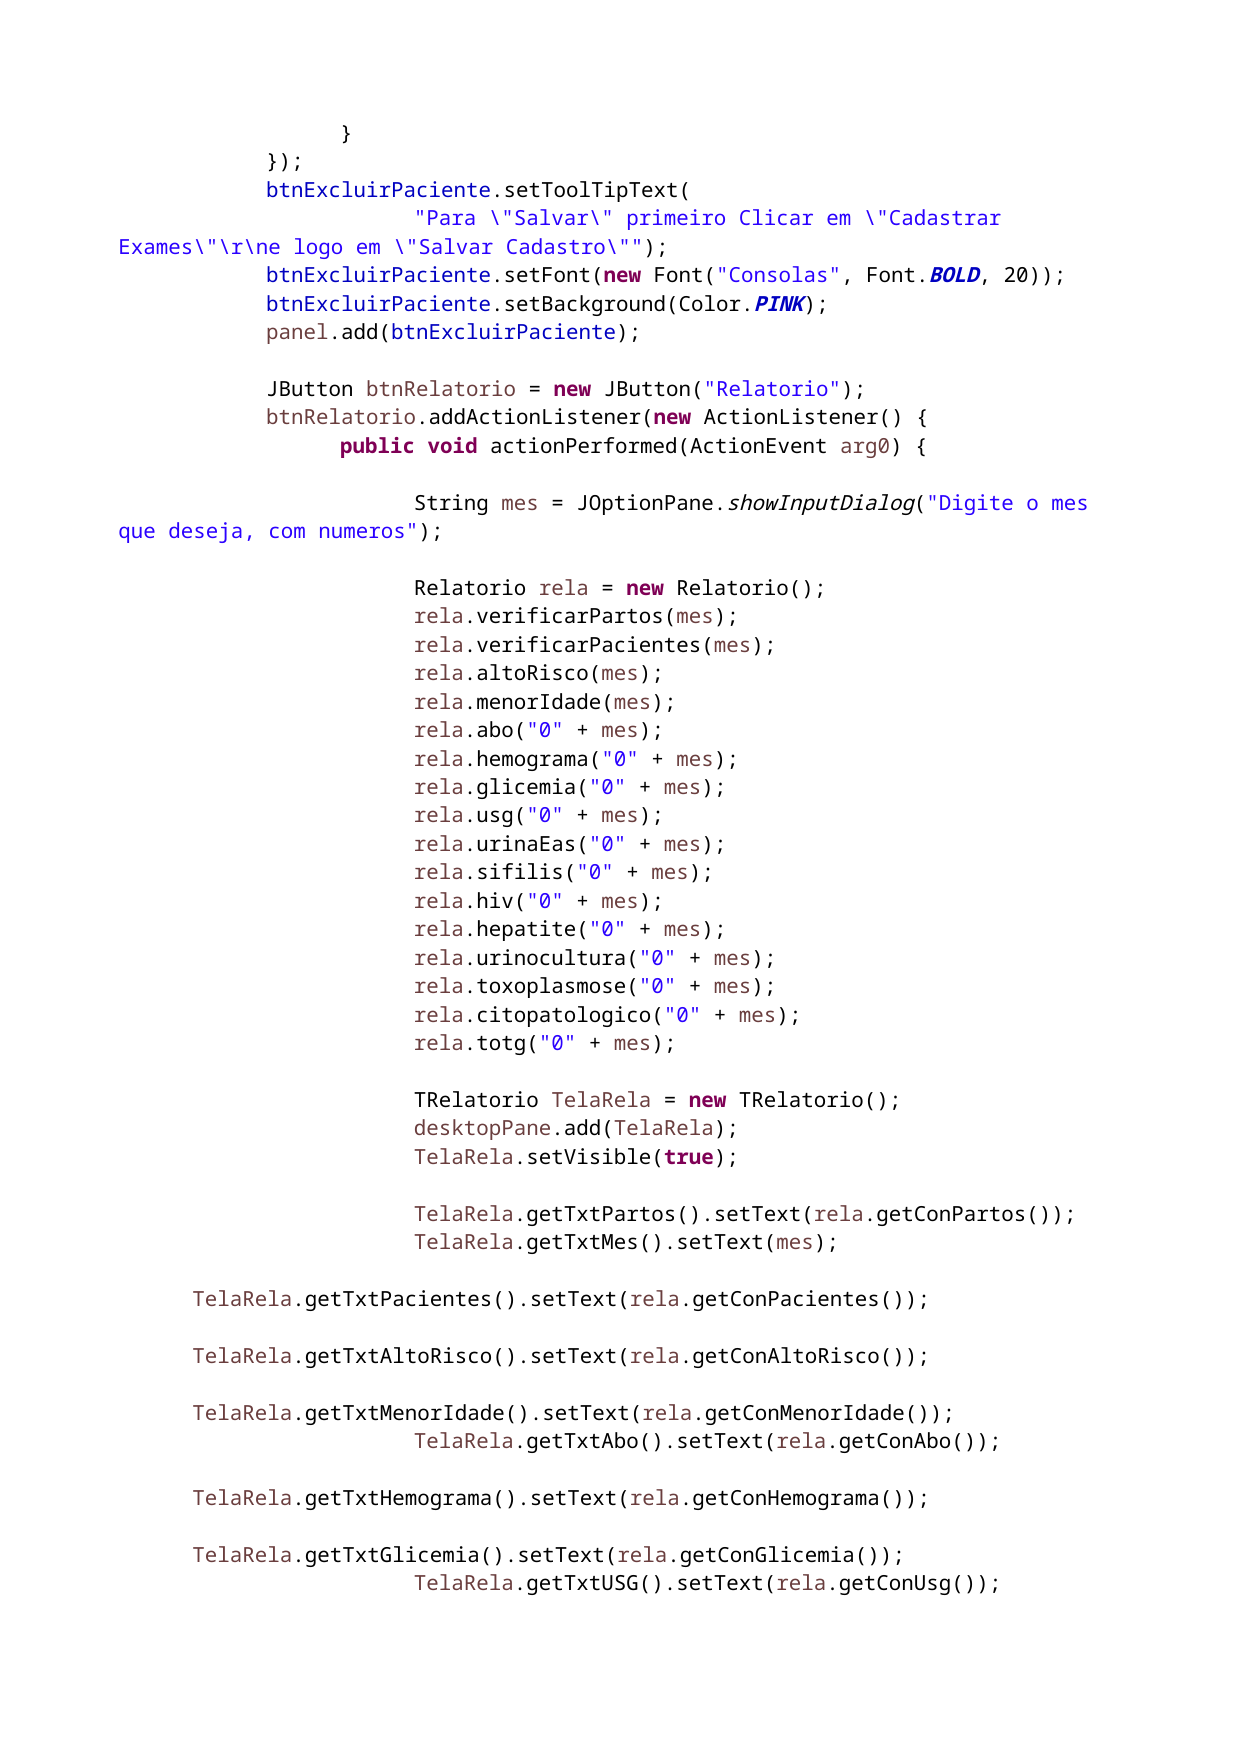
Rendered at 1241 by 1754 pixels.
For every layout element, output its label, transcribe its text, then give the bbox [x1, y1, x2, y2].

text panel.add(btnExcluirPaciente); [118, 317, 1122, 346]
text rela.toxoplasmose("0" + mes); [118, 971, 1122, 1000]
text rela.sifilis("0" + mes); [118, 857, 1122, 886]
text btnRelatorio.addActionListener(new ActionListener() { [118, 402, 1122, 431]
text rela.altoRisco(mes); [118, 658, 1122, 687]
text rela.menorIdade(mes); [118, 687, 1122, 715]
text rela.hiv("0" + mes); [118, 886, 1122, 914]
text TRelatorio TelaRela = new TRelatorio(); [118, 1085, 1122, 1113]
text rela.urinaEas("0" + mes); [118, 829, 1122, 857]
text }); [118, 147, 1122, 175]
text "Para \"Salvar\" primeiro Clicar em \"Cadastrar Exames\"\r\ne logo em \"Salvar Cadastro\""); [118, 203, 1122, 260]
text TelaRela.getTxtMes().setText(mes); [118, 1227, 1122, 1256]
text TelaRela.getTxtHemograma().setText(rela.getConHemograma()); [118, 1455, 1122, 1512]
text desktopPane.add(TelaRela); [118, 1113, 1122, 1142]
text rela.totg("0" + mes); [118, 1028, 1122, 1057]
text Relatorio rela = new Relatorio(); [118, 573, 1122, 602]
text rela.hepatite("0" + mes); [118, 914, 1122, 943]
text rela.citopatologico("0" + mes); [118, 1000, 1122, 1028]
text rela.hemograma("0" + mes); [118, 744, 1122, 772]
text } [118, 118, 1122, 147]
text rela.urinocultura("0" + mes); [118, 943, 1122, 971]
text TelaRela.getTxtMenorIdade().setText(rela.getConMenorIdade()); [118, 1369, 1122, 1426]
text rela.verificarPartos(mes); [118, 602, 1122, 630]
text btnExcluirPaciente.setBackground(Color.PINK); [118, 289, 1122, 317]
text public void actionPerformed(ActionEvent arg0) { [118, 431, 1122, 459]
text rela.usg("0" + mes); [118, 801, 1122, 829]
text rela.abo("0" + mes); [118, 715, 1122, 744]
text TelaRela.setVisible(true); [118, 1142, 1122, 1170]
text TelaRela.getTxtPartos().setText(rela.getConPartos()); [118, 1199, 1122, 1227]
text TelaRela.getTxtAltoRisco().setText(rela.getConAltoRisco()); [118, 1312, 1122, 1369]
text TelaRela.getTxtPacientes().setText(rela.getConPacientes()); [118, 1256, 1122, 1312]
text [118, 1597, 1122, 1625]
text rela.verificarPacientes(mes); [118, 630, 1122, 658]
text btnExcluirPaciente.setToolTipText( [118, 175, 1122, 203]
text JButton btnRelatorio = new JButton("Relatorio"); [118, 374, 1122, 402]
text TelaRela.getTxtUSG().setText(rela.getConUsg()); [118, 1568, 1122, 1597]
text TelaRela.getTxtAbo().setText(rela.getConAbo()); [118, 1426, 1122, 1455]
text rela.glicemia("0" + mes); [118, 772, 1122, 801]
text TelaRela.getTxtGlicemia().setText(rela.getConGlicemia()); [118, 1512, 1122, 1568]
text String mes = JOptionPane.showInputDialog("Digite o mes que deseja, com numeros"); [118, 488, 1122, 545]
text btnExcluirPaciente.setFont(new Font("Consolas", Font.BOLD, 20)); [118, 260, 1122, 289]
